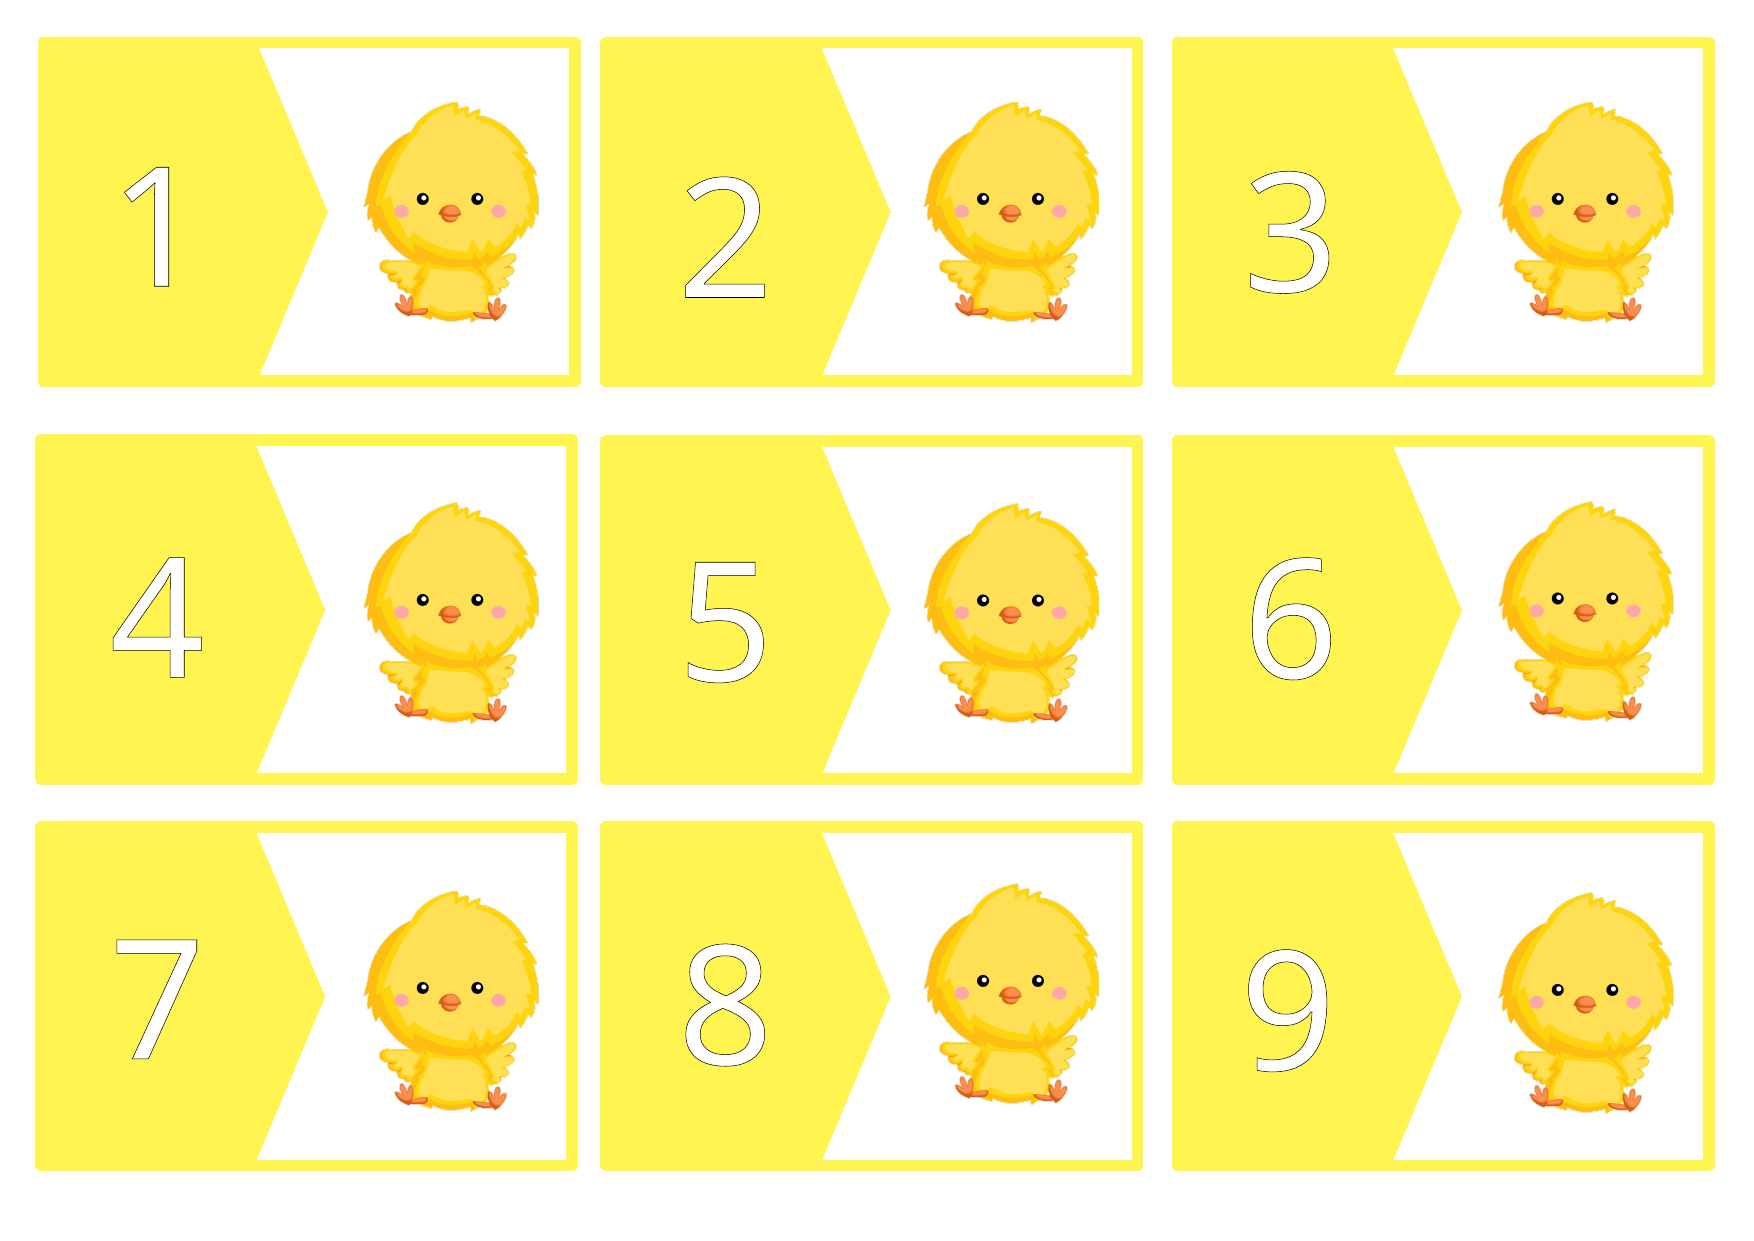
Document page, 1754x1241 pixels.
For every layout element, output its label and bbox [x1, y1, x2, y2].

picture [363, 502, 539, 724]
picture [923, 503, 1099, 724]
picture [1498, 501, 1674, 722]
picture [1498, 102, 1674, 323]
picture [923, 883, 1099, 1105]
picture [363, 891, 539, 1112]
picture [363, 102, 539, 323]
picture [923, 102, 1099, 323]
picture [1498, 892, 1674, 1114]
